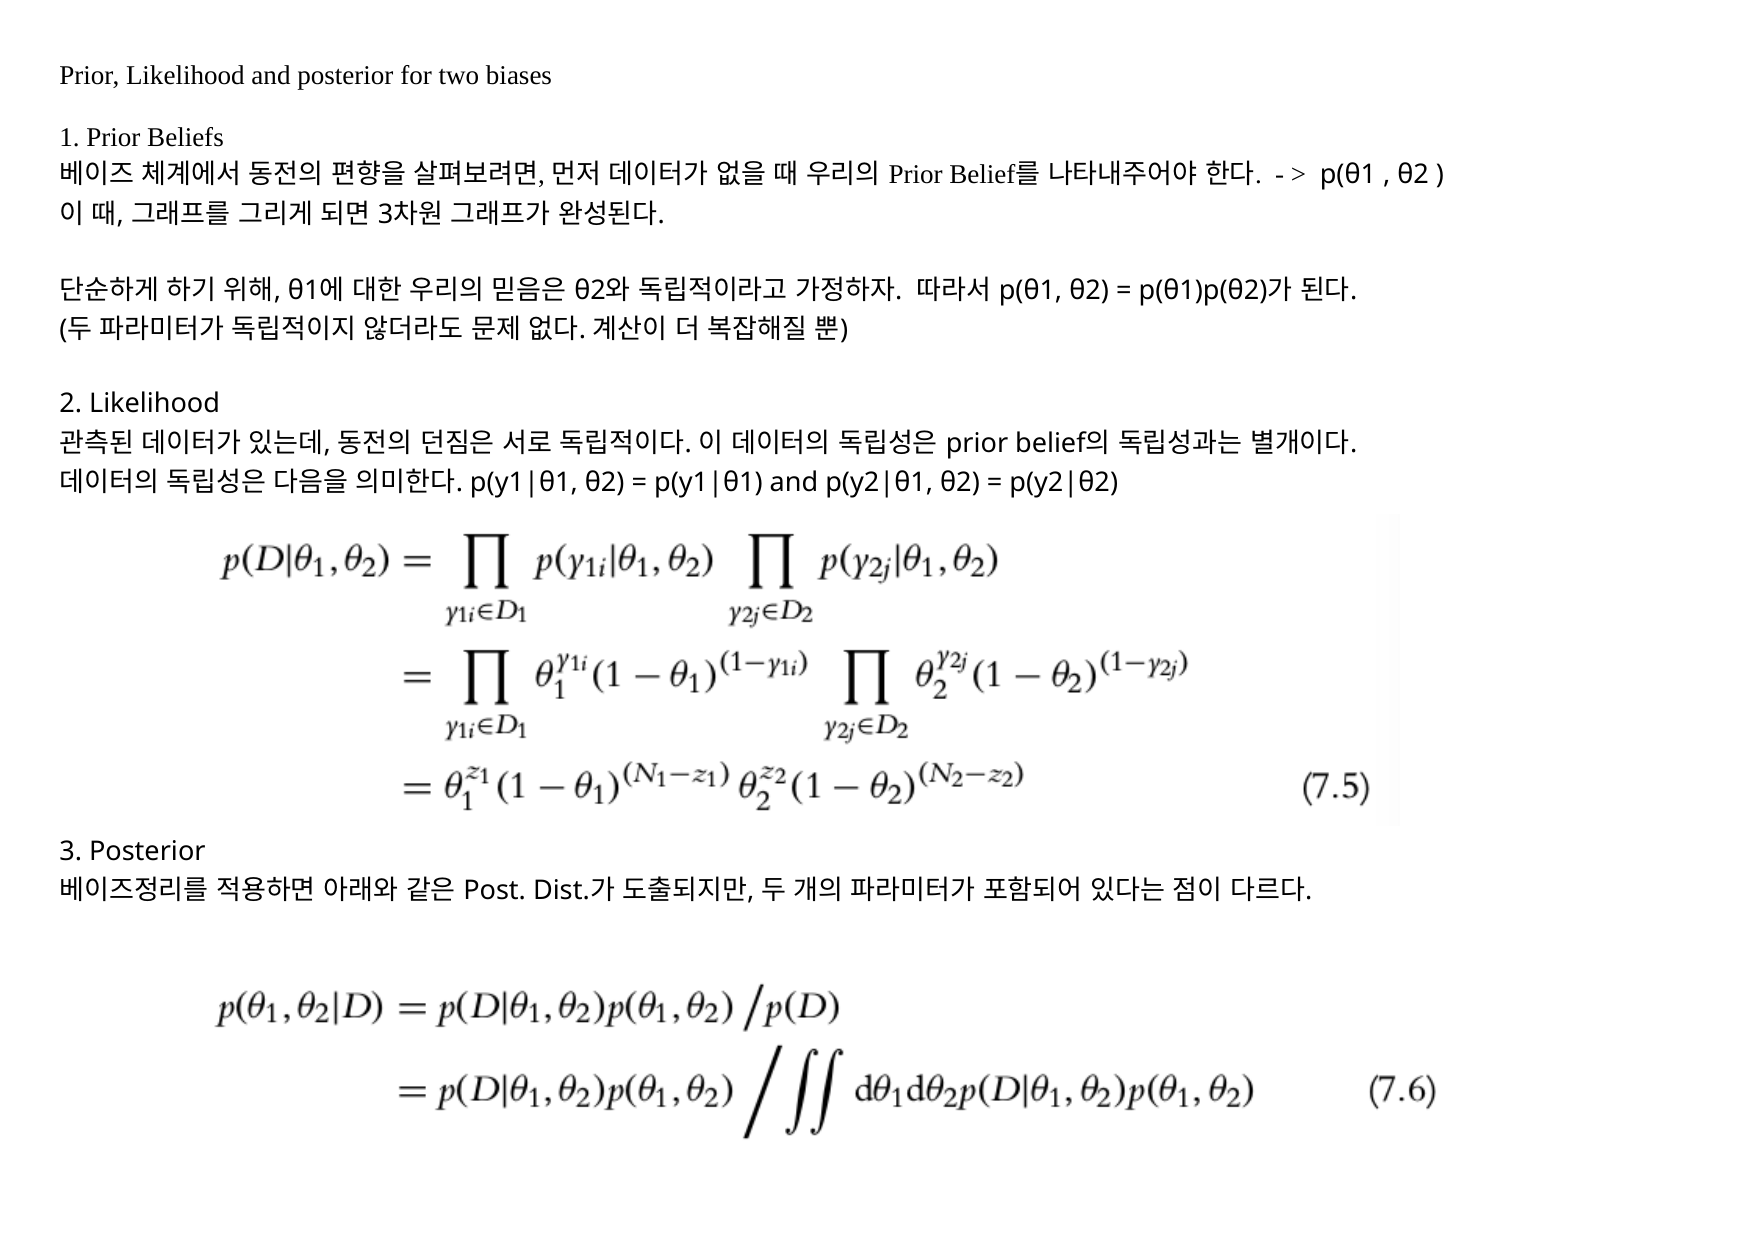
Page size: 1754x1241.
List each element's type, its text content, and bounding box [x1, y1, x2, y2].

text 2. Likelihood [59, 384, 1695, 421]
picture [193, 977, 1472, 1162]
text 관측된 데이터가 있는데, 동전의 던짐은 서로 독립적이다. 이 데이터의 독립성은 prior belief의 독립성과는 별개이다. [59, 421, 1695, 460]
text 베이즈 체계에서 동전의 편향을 살펴보려면, 먼저 데이터가 없을 때 우리의 Prior Belief를 나타내주어야 한다. - > p(θ1 , θ2 ) [59, 152, 1695, 192]
text 데이터의 독립성은 다음을 의미한다. p(y1|θ1, θ2) = p(y1|θ1) and p(y2|θ1, θ2) = p(y2|θ2) [59, 460, 1695, 499]
text 단순하게 하기 위해, θ1에 대한 우리의 믿음은 θ2와 독립적이라고 가정하자. 따라서 p(θ1, θ2) = p(θ1)p(θ2)가 된다. [59, 268, 1695, 307]
text Prior, Likelihood and posterior for two biases [59, 59, 1695, 90]
text 이 때, 그래프를 그리게 되면 3차원 그래프가 완성된다. [59, 192, 1695, 231]
text 3. Posterior [59, 831, 1695, 868]
picture [193, 514, 1400, 826]
text 1. Prior Beliefs [59, 121, 1695, 152]
text 베이즈정리를 적용하면 아래와 같은 Post. Dist.가 도출되지만, 두 개의 파라미터가 포함되어 있다는 점이 다르다. [59, 868, 1695, 907]
text (두 파라미터가 독립적이지 않더라도 문제 없다. 계산이 더 복잡해질 뿐) [59, 307, 1695, 347]
